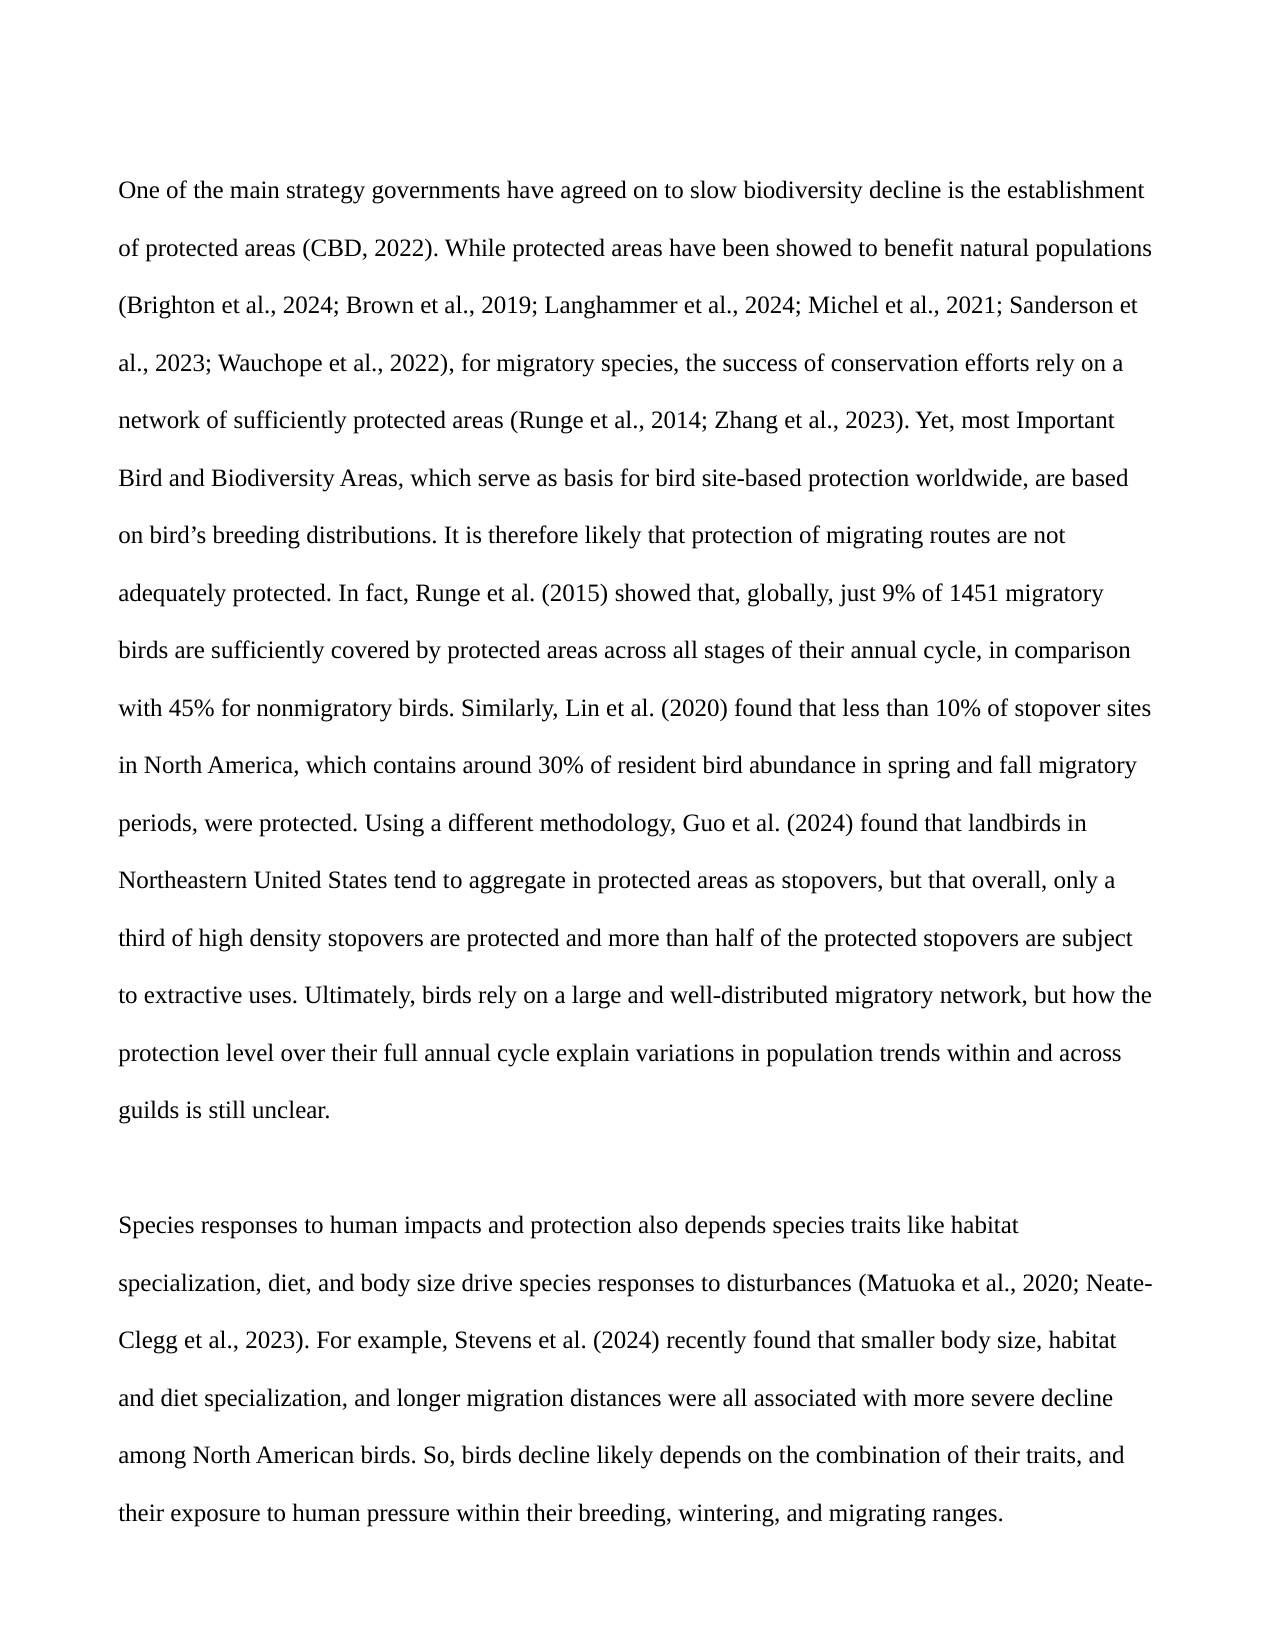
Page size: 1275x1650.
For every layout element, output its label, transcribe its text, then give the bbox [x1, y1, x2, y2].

text Species responses to human impacts and protection also depends species traits like habitat specialization, diet, and body size drive species responses to disturbances (Matuoka et al., 2020; Neate-Clegg et al., 2023). For example, Stevens et al. (2024) recently found that smaller body size, habitat and diet specialization, and longer migration distances were all associated with more severe decline among North American birds. So, birds decline likely depends on the combination of their traits, and their exposure to human pressure within their breeding, wintering, and migrating ranges. [118, 1211, 1157, 1527]
text One of the main strategy governments have agreed on to slow biodiversity decline is the establishment of protected areas (CBD, 2022). While protected areas have been showed to benefit natural populations (Brighton et al., 2024; Brown et al., 2019; Langhammer et al., 2024; Michel et al., 2021; Sanderson et al., 2023; Wauchope et al., 2022), for migratory species, the success of conservation efforts rely on a network of sufficiently protected areas (Runge et al., 2014; Zhang et al., 2023). Yet, most Important Bird and Biodiversity Areas, which serve as basis for bird site-based protection worldwide, are based on bird’s breeding distributions. It is therefore likely that protection of migrating routes are not adequately protected. In fact, Runge et al. (2015) showed that, globally, just 9% of 1451 migratory birds are sufficiently covered by protected areas across all stages of their annual cycle, in comparison with 45% for nonmigratory birds. Similarly, Lin et al. (2020) found that less than 10% of stopover sites in North America, which contains around 30% of resident bird abundance in spring and fall migratory periods, were protected. Using a different methodology, Guo et al. (2024) found that landbirds in Northeastern United States tend to aggregate in protected areas as stopovers, but that overall, only a third of high density stopovers are protected and more than half of the protected stopovers are subject to extractive uses. Ultimately, birds rely on a large and well-distributed migratory network, but how the protection level over their full annual cycle explain variations in population trends within and across guilds is still unclear. [118, 176, 1157, 1124]
